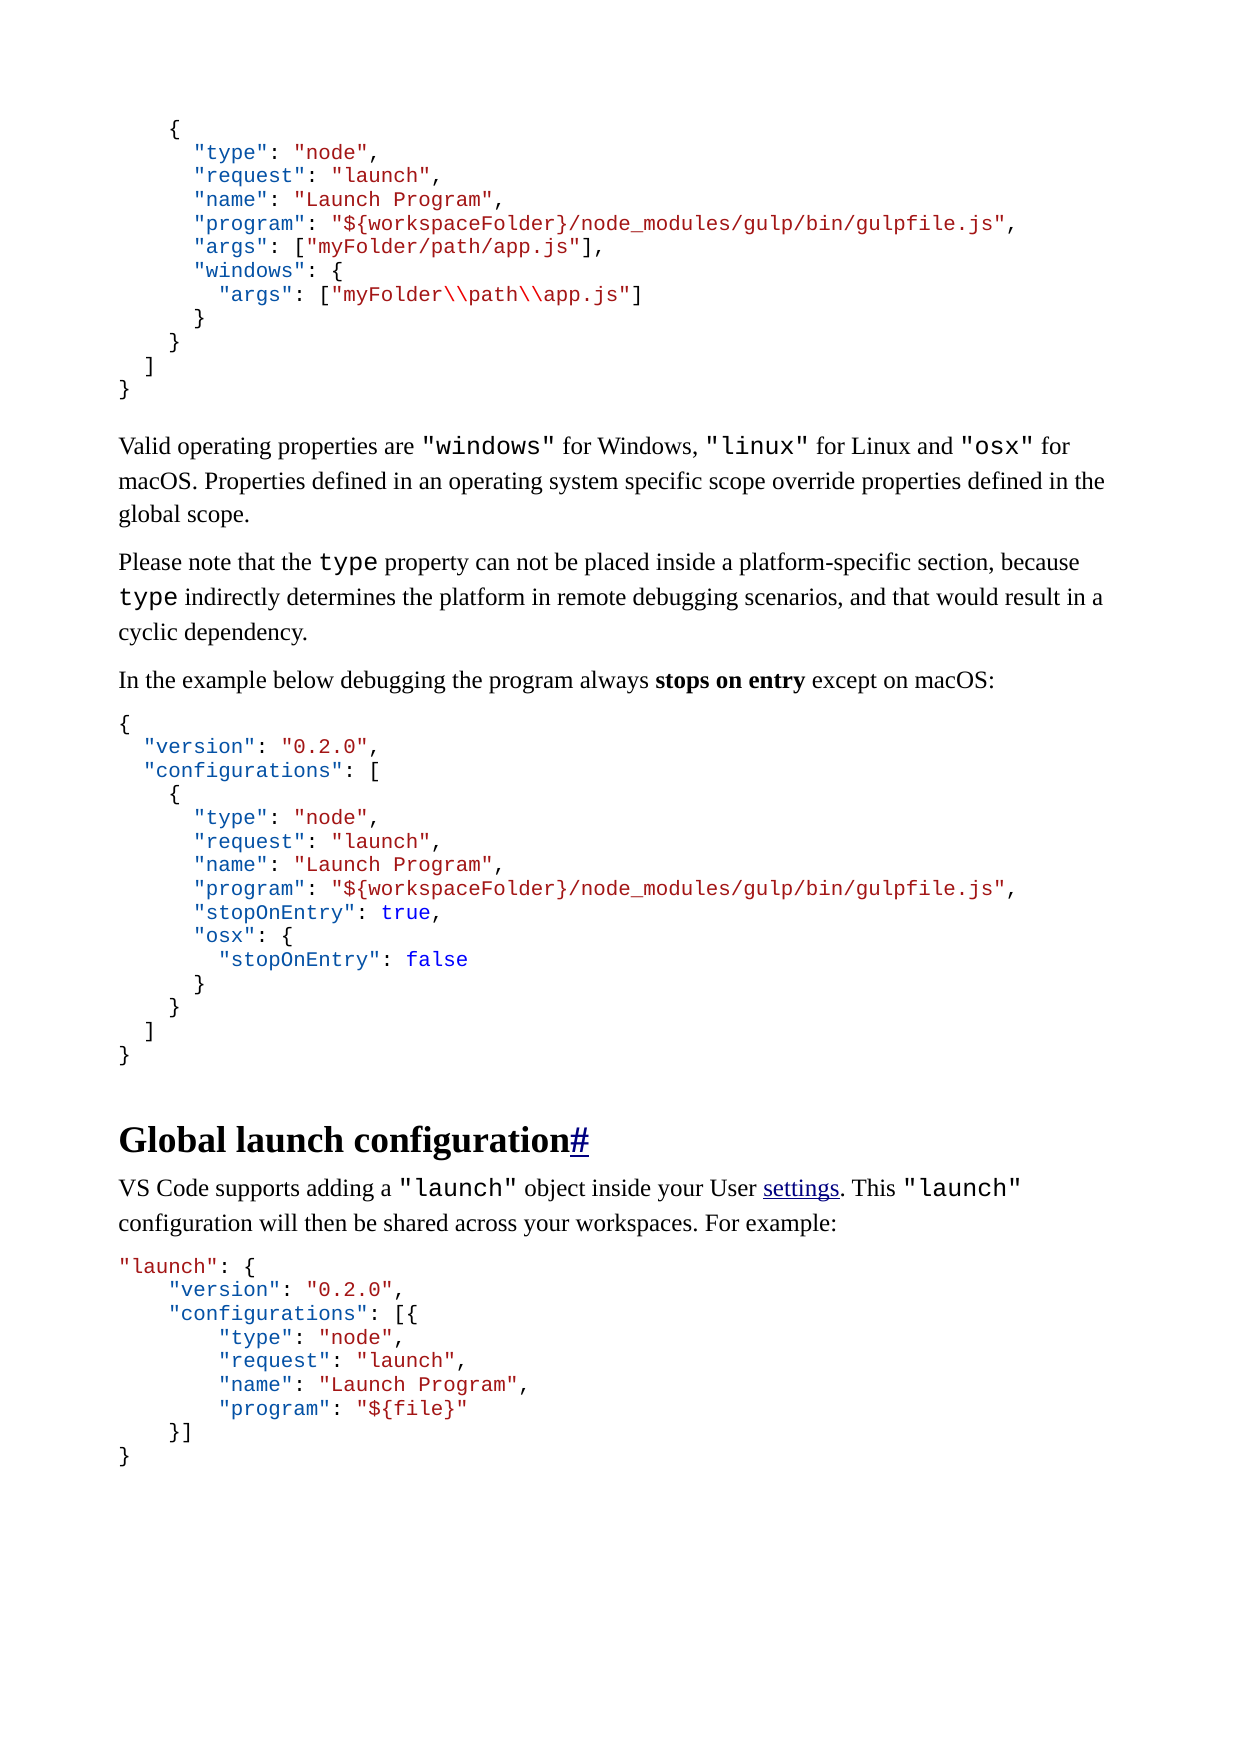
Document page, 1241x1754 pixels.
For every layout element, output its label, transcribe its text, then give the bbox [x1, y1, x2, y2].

text "stopOnEntry": true, [118, 902, 1122, 925]
text "windows": { [118, 260, 1122, 284]
text "version": "0.2.0", [118, 736, 1122, 760]
text } [118, 378, 1122, 402]
subtitle Global launch configuration# [118, 1117, 1122, 1161]
text "type": "node", [118, 807, 1122, 831]
text } [118, 996, 1122, 1020]
text "name": "Launch Program", [118, 854, 1122, 878]
text ] [118, 354, 1122, 378]
text { [118, 712, 1122, 736]
text } [118, 307, 1122, 331]
text "program": "${workspaceFolder}/node_modules/gulp/bin/gulpfile.js", [118, 213, 1122, 236]
text "program": "${workspaceFolder}/node_modules/gulp/bin/gulpfile.js", [118, 878, 1122, 902]
text ] [118, 1020, 1122, 1043]
text } [118, 1445, 1122, 1469]
text "request": "launch", [118, 1350, 1122, 1374]
text "type": "node", [118, 1327, 1122, 1350]
text "args": ["myFolder\\path\\app.js"] [118, 284, 1122, 307]
text "name": "Launch Program", [118, 1374, 1122, 1398]
text { [118, 118, 1122, 142]
text Please note that the type property can not be placed inside a platform-specific section, because type indirectly determines the platform in remote debugging scenarios, and that would result in a cyclic dependency. [118, 547, 1122, 646]
text "request": "launch", [118, 831, 1122, 854]
text } [118, 973, 1122, 996]
text In the example below debugging the program always stops on entry except on macOS: [118, 665, 1122, 694]
text { [118, 783, 1122, 807]
text "program": "${file}" [118, 1398, 1122, 1421]
text } [118, 1043, 1122, 1067]
text } [118, 331, 1122, 354]
text "stopOnEntry": false [118, 949, 1122, 973]
text "request": "launch", [118, 165, 1122, 189]
text VS Code supports adding a "launch" object inside your User settings. This "launch" configuration will then be shared across your workspaces. For example: [118, 1173, 1122, 1237]
text "configurations": [ [118, 760, 1122, 783]
text "configurations": [{ [118, 1303, 1122, 1327]
text "type": "node", [118, 142, 1122, 165]
text "launch": { [118, 1256, 1122, 1279]
text "version": "0.2.0", [118, 1279, 1122, 1303]
text }] [118, 1421, 1122, 1445]
text Valid operating properties are "windows" for Windows, "linux" for Linux and "osx" for macOS. Properties defined in an operating system specific scope override properties defined in the global scope. [118, 431, 1122, 528]
text "args": ["myFolder/path/app.js"], [118, 236, 1122, 260]
text "name": "Launch Program", [118, 189, 1122, 213]
text "osx": { [118, 925, 1122, 949]
